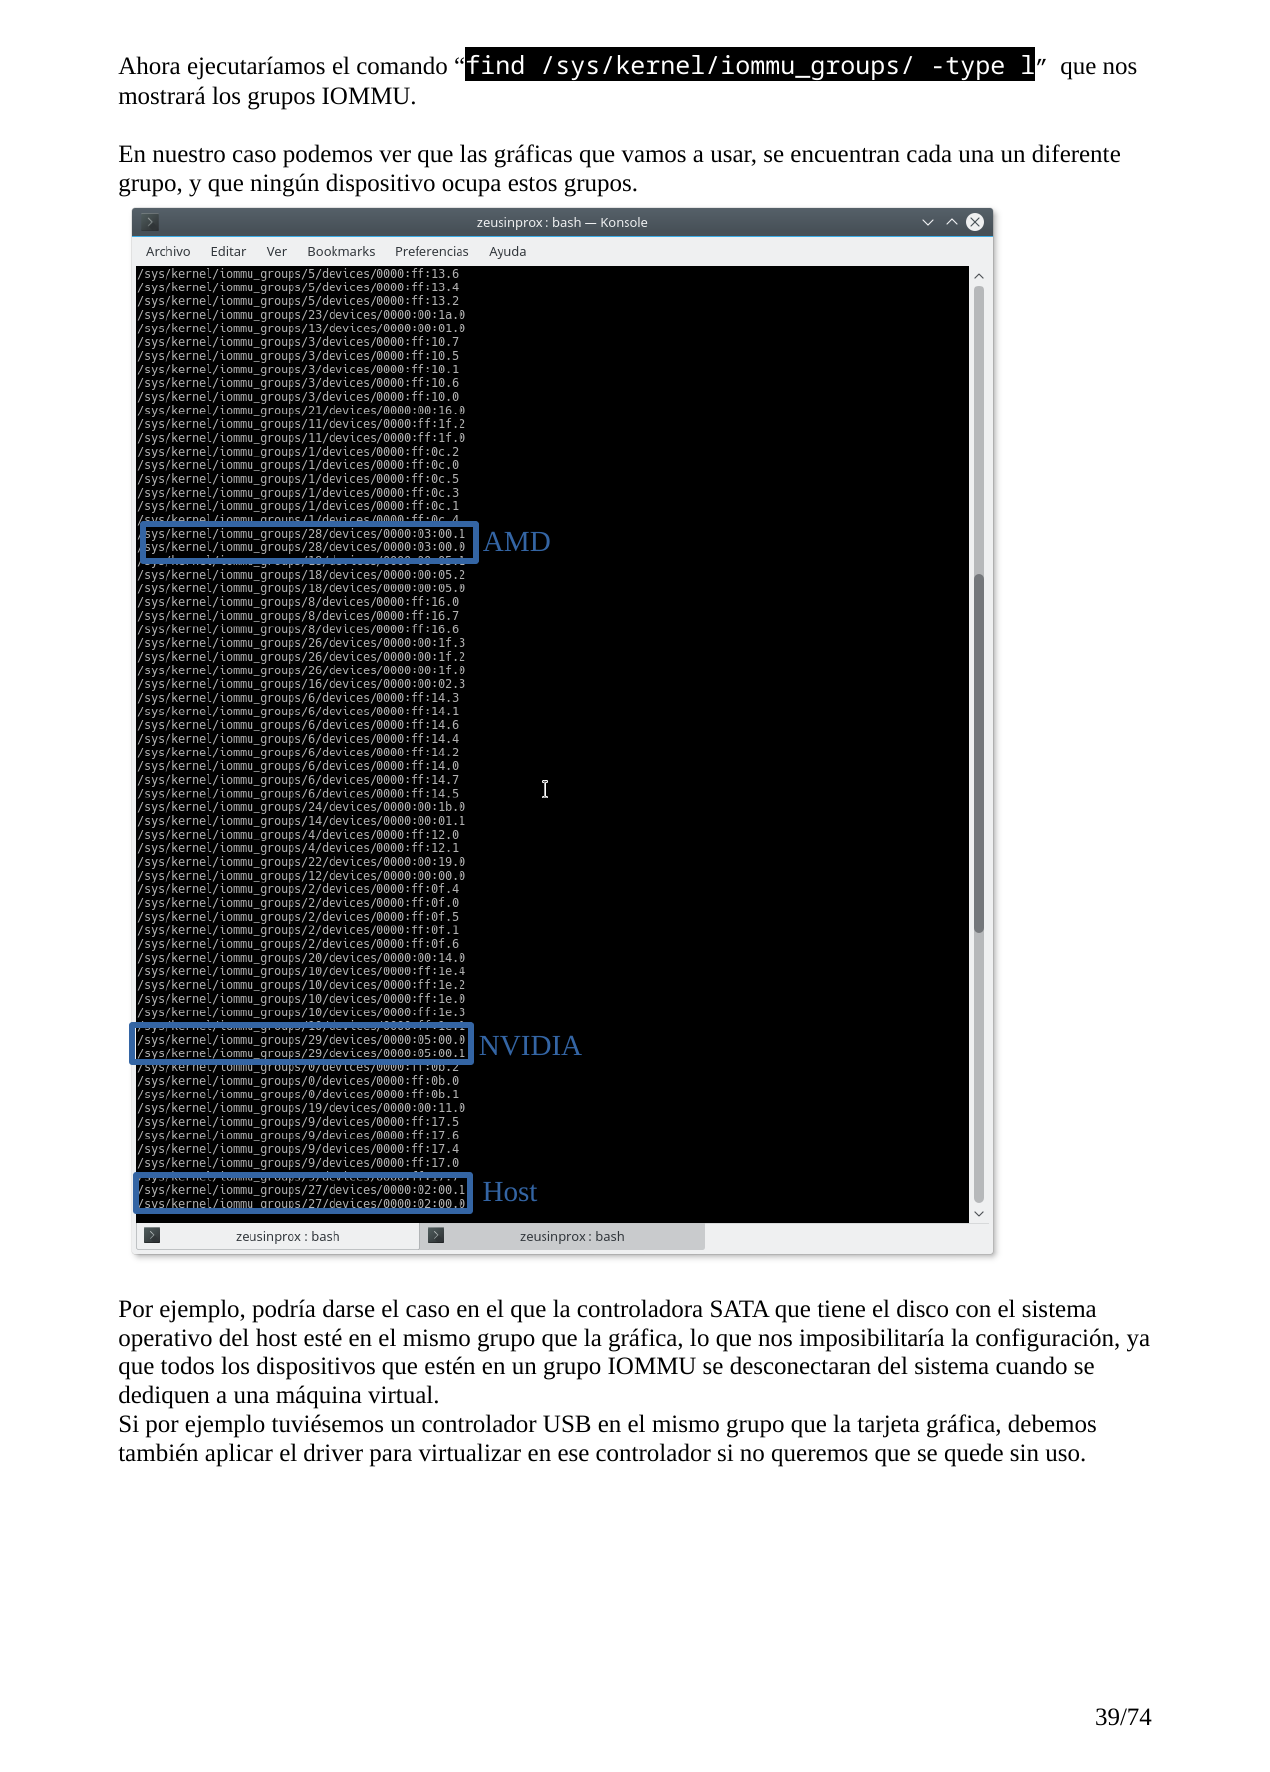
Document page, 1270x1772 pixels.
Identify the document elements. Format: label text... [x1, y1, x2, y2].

text Ahora ejecutaríamos el comando “find /sys/kernel/iommu_groups/ -type l” que nos mostrará los grupos IOMMU. [118, 47, 1152, 110]
picture [125, 202, 1005, 1266]
text Por ejemplo, podría darse el caso en el que la controladora SATA que tiene el disco con el sistema operativo del host esté en el mismo grupo que la gráfica, lo que nos imposibilitaría la configuración, ya que todos los dispositivos que estén en un grupo IOMMU se desconectaran del sistema cuando se dediquen a una máquina virtual. [118, 1294, 1152, 1409]
text Si por ejemplo tuviésemos un controlador USB en el mismo grupo que la tarjeta gráfica, debemos también aplicar el driver para virtualizar en ese controlador si no queremos que se quede sin uso. [118, 1409, 1152, 1466]
text En nuestro caso podemos ver que las gráficas que vamos a usar, se encuentran cada una un diferente grupo, y que ningún dispositivo ocupa estos grupos. [118, 139, 1152, 196]
